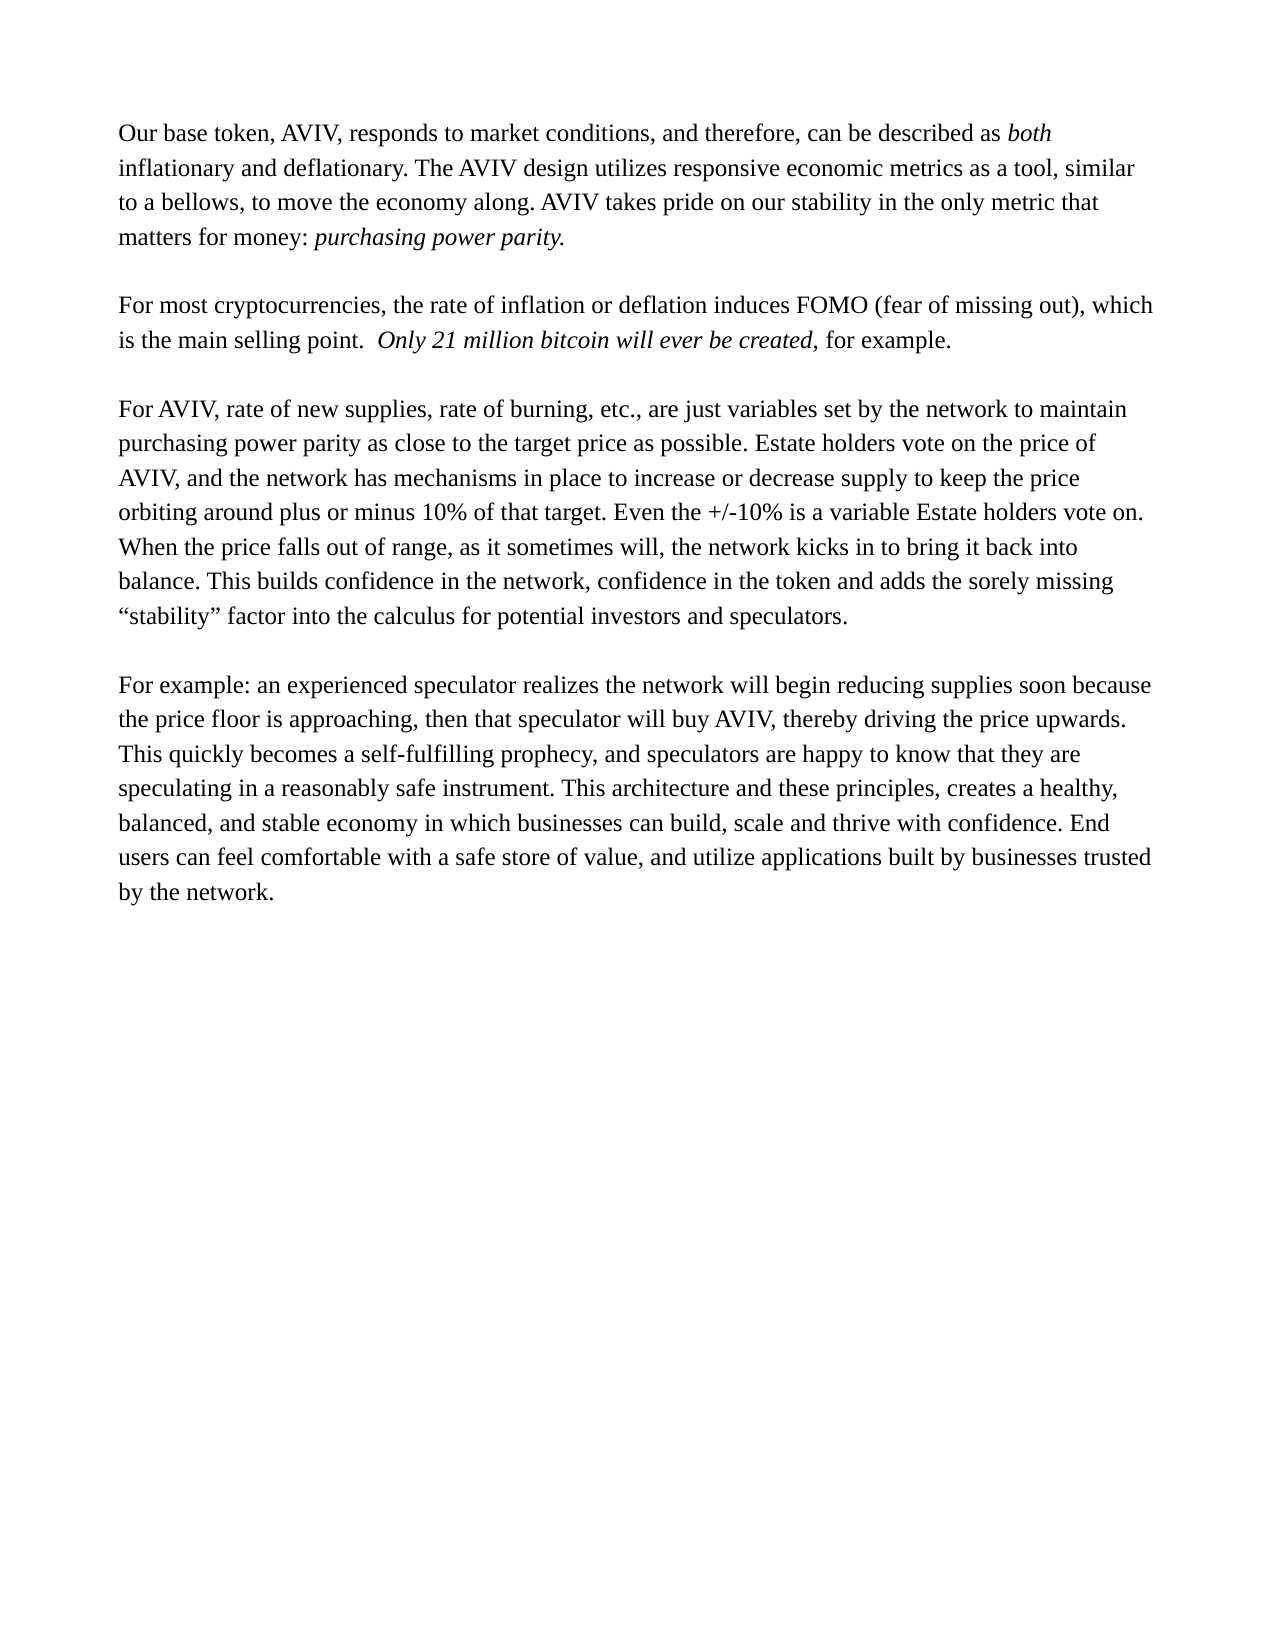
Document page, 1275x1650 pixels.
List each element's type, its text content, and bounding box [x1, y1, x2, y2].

text For AVIV, rate of new supplies, rate of burning, etc., are just variables set by the network to maintain purchasing power parity as close to the target price as possible. Estate holders vote on the price of AVIV, and the network has mechanisms in place to increase or decrease supply to keep the price orbiting around plus or minus 10% of that target. Even the +/-10% is a variable Estate holders vote on. When the price falls out of range, as it sometimes will, the network kicks in to bring it back into balance. This builds confidence in the network, confidence in the token and adds the sorely missing “stability” factor into the calculus for potential investors and speculators. [118, 394, 1157, 629]
text For example: an experienced speculator realizes the network will begin reducing supplies soon because the price floor is approaching, then that speculator will buy AVIV, thereby driving the price upwards. This quickly becomes a self-fulfilling prophecy, and speculators are happy to know that they are speculating in a reasonably safe instrument. This architecture and these principles, creates a healthy, balanced, and stable economy in which businesses can build, scale and thrive with confidence. End users can feel comfortable with a safe store of value, and utilize applications built by businesses trusted by the network. [118, 670, 1157, 905]
text Our base token, AVIV, responds to market conditions, and therefore, can be described as both inflationary and deflationary. The AVIV design utilizes responsive economic metrics as a tool, similar to a bellows, to move the economy along. AVIV takes pride on our stability in the only metric that matters for money: purchasing power parity. [118, 118, 1157, 250]
text For most cryptocurrencies, the rate of inflation or deflation induces FOMO (fear of missing out), which is the main selling point. Only 21 million bitcoin will ever be created, for example. [118, 291, 1157, 354]
